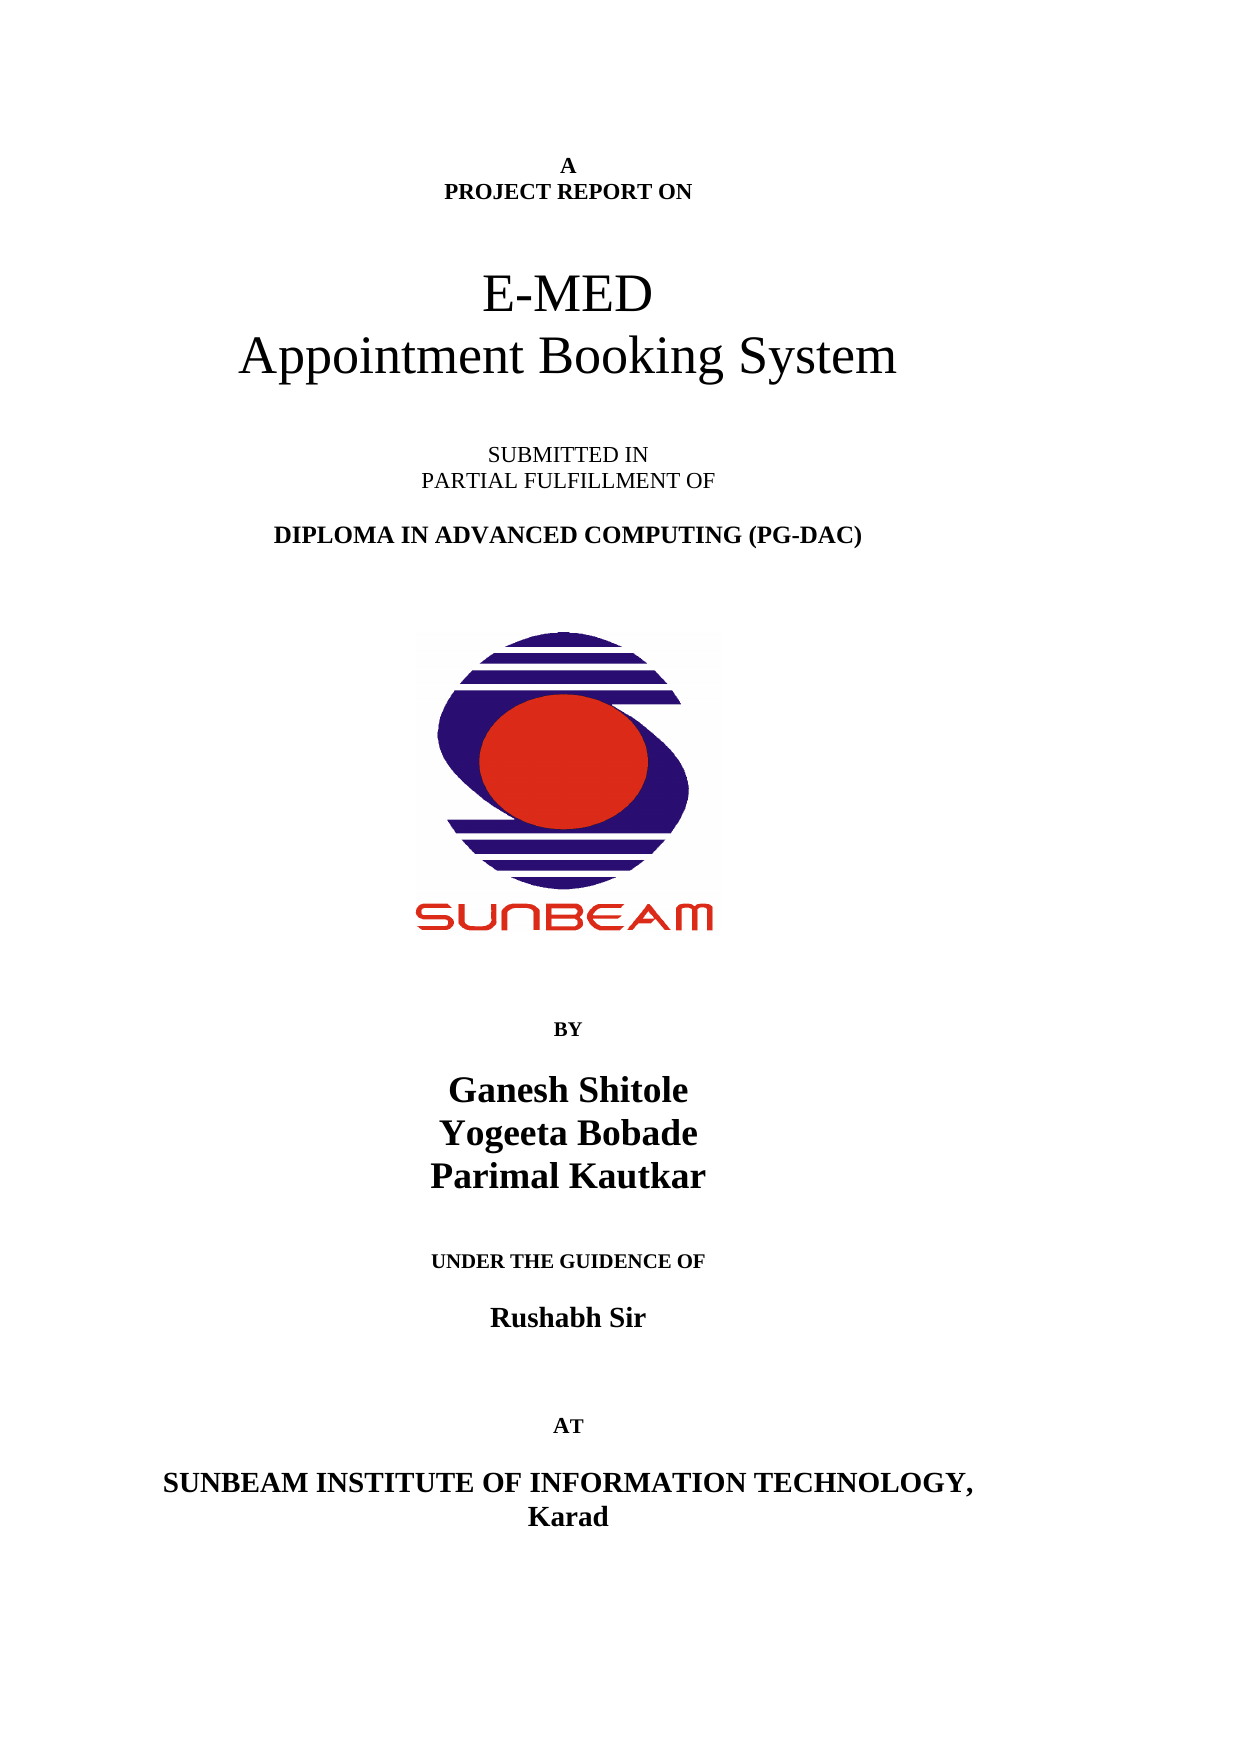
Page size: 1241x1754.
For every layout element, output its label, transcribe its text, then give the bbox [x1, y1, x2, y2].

table_cell [107, 989, 1029, 1017]
table_cell SUBMITTED IN PARTIAL FULFILLMENT OF DIPLOMA IN ADVANCED COMPUTING (PG-DAC) [107, 441, 1029, 549]
table_header A PROJECT REPORT ON [107, 152, 1029, 204]
table_cell [107, 961, 1029, 989]
table_cell [107, 577, 1029, 605]
table_cell AT SUNBEAM INSTITUTE OF INFORMATION TECHNOLOGY, Karad [107, 1413, 1029, 1532]
table_cell [721, 633, 1029, 933]
table_cell [107, 1334, 1029, 1360]
table_cell [107, 1223, 1029, 1249]
table_cell [107, 233, 1029, 260]
table_cell E-MED Appointment Booking System [107, 260, 1029, 385]
table_cell [107, 1197, 1029, 1223]
table_cell [107, 1360, 1029, 1386]
table_cell UNDER THE GUIDENCE OF Rushabh Sir [107, 1250, 1029, 1333]
table_cell [107, 204, 1029, 232]
table_cell [107, 385, 1029, 413]
table_cell [107, 933, 1029, 961]
table_cell BY Ganesh Shitole Yogeeta Bobade Parimal Kautkar [107, 1017, 1029, 1197]
table_cell [107, 605, 1029, 633]
table_cell [107, 633, 415, 933]
table_cell [107, 1386, 1029, 1412]
table_cell [107, 413, 1029, 441]
table_cell [107, 549, 1029, 577]
